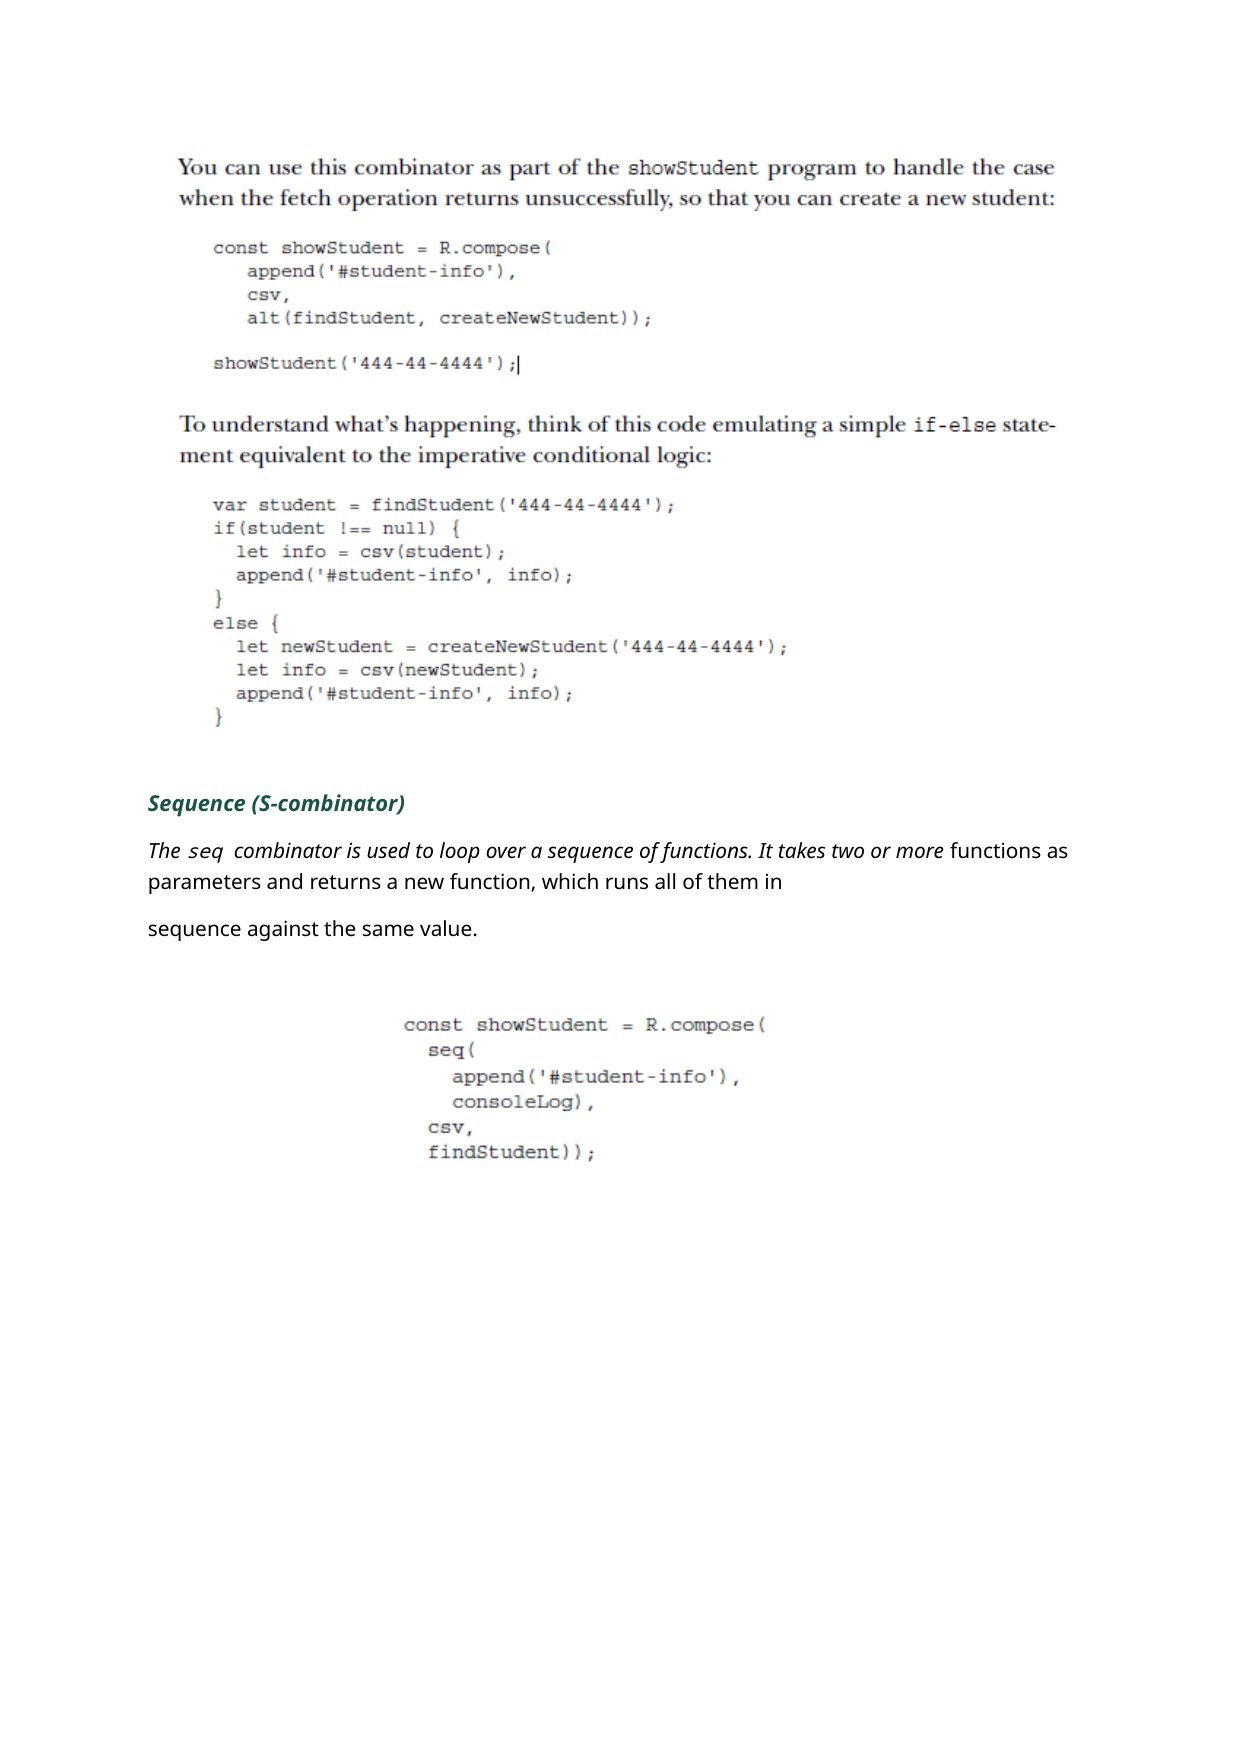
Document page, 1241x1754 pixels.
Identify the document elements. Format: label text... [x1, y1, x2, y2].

text Sequence (S-combinator) [148, 788, 1093, 818]
text The seq combinator is used to loop over a sequence of functions. It takes two or more functions as parameters and returns a new function, which runs all of them in [148, 837, 1093, 896]
text sequence against the same value. [148, 914, 1093, 943]
